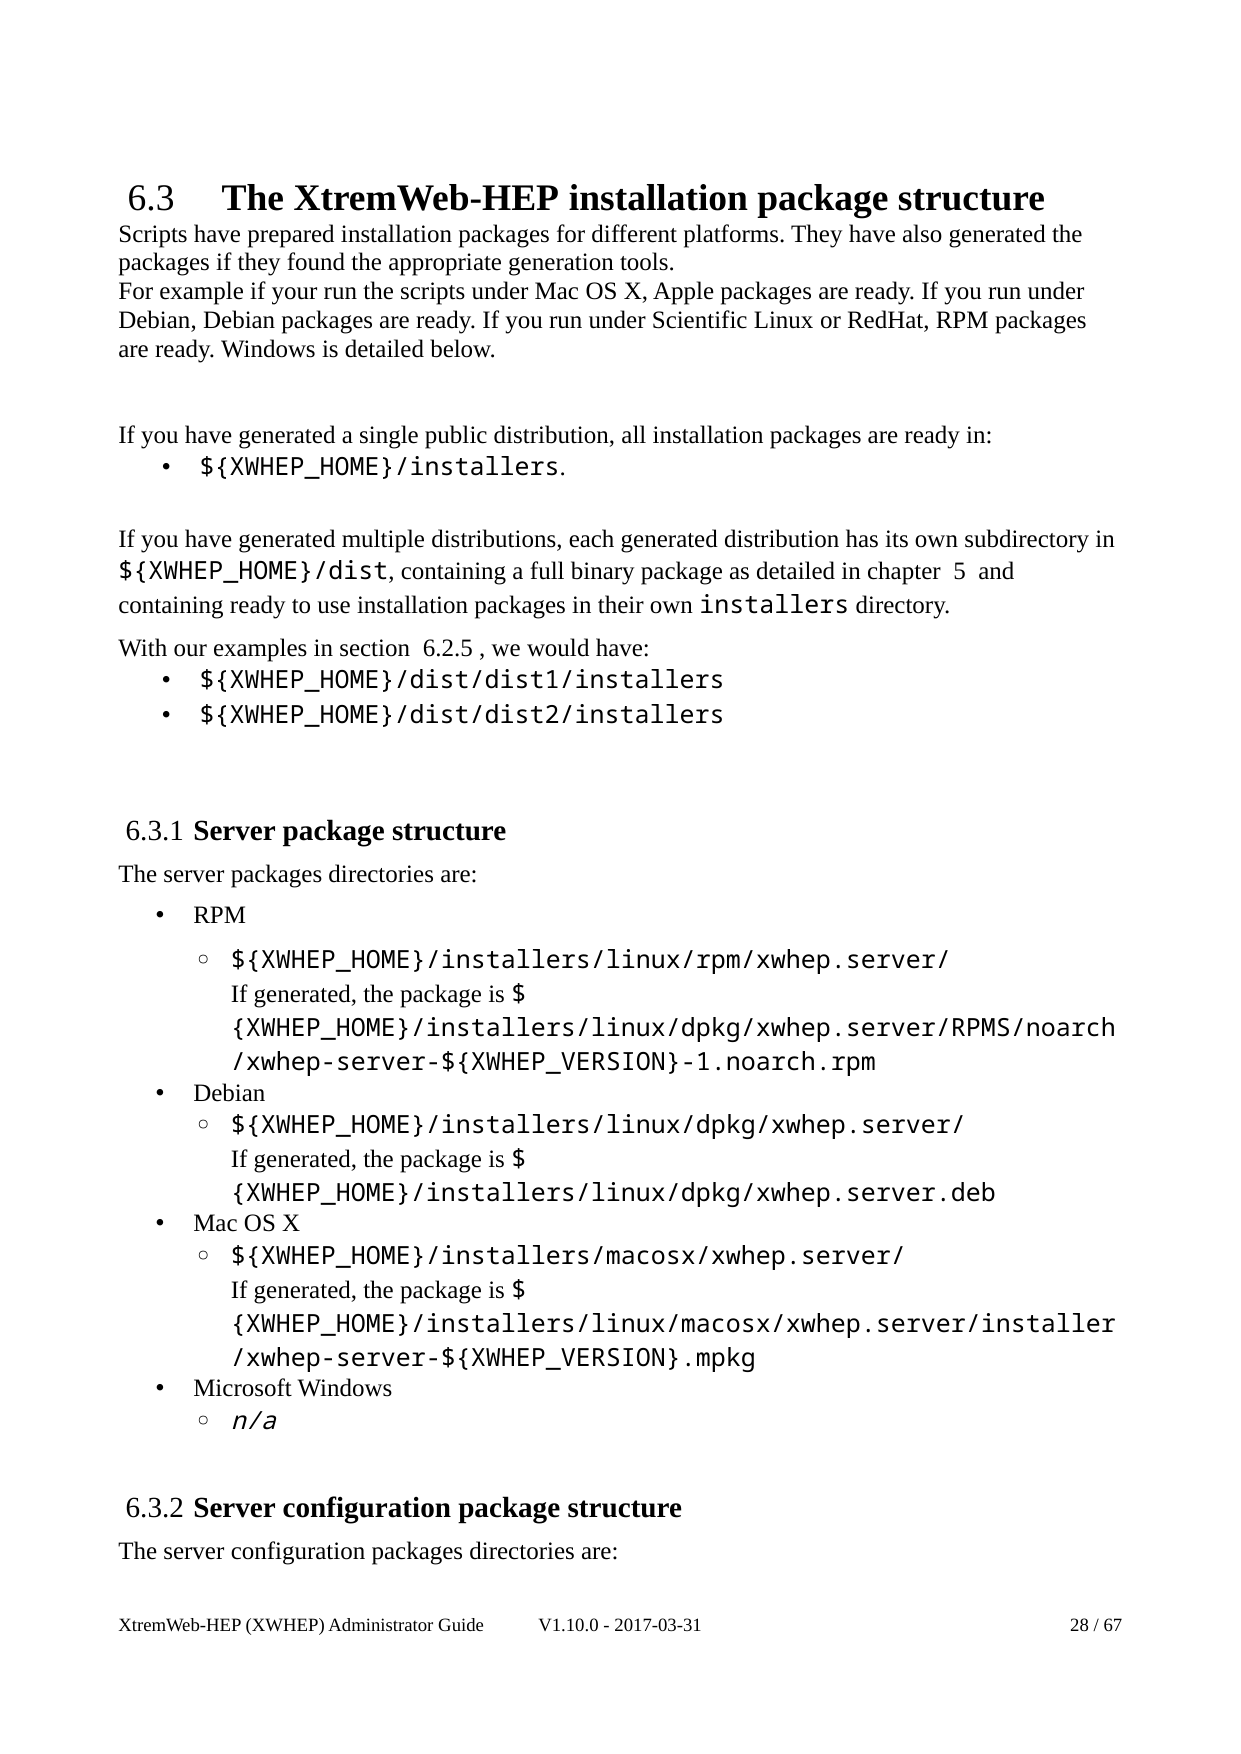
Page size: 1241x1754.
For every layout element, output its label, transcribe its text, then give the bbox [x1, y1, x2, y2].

text If you have generated a single public distribution, all installation packages are ready in: [118, 420, 1122, 449]
list Microsoft Windows [156, 1373, 1122, 1402]
text Scripts have prepared installation packages for different platforms. They have also generated the packages if they found the appropriate generation tools. [118, 219, 1122, 276]
text With our examples in section 6.2.5, we would have: [118, 633, 1122, 662]
list n/a [193, 1402, 1122, 1436]
text If you have generated multiple distributions, each generated distribution has its own subdirectory in ${XWHEP_HOME}/dist, containing a full binary package as detailed in chapter 5 and containing ready to use installation packages in their own installers directory. [118, 524, 1122, 621]
text For example if your run the scripts under Mac OS X, Apple packages are ready. If you run under Debian, Debian packages are ready. If you run under Scientific Linux or RedHat, RPM packages are ready. Windows is detailed below. [118, 276, 1122, 362]
subtitle Server package structure [118, 813, 1122, 846]
text The server packages directories are: [118, 859, 1122, 888]
subtitle Server configuration package structure [118, 1490, 1122, 1524]
list ${XWHEP_HOME}/installers/linux/rpm/xwhep.server/ If generated, the package is ${XWHEP_HOME}/installers/linux/dpkg/xwhep.server/RPMS/noarch/xwhep-server-${XWHEP_VERSION}-1.noarch.rpm [193, 941, 1122, 1078]
subtitle The XtremWeb-HEP installation package structure [118, 176, 1122, 219]
list ${XWHEP_HOME}/dist/dist1/installers [162, 662, 1122, 696]
list Mac OS X [156, 1208, 1122, 1237]
list ${XWHEP_HOME}/installers. [162, 449, 1122, 483]
list ${XWHEP_HOME}/installers/macosx/xwhep.server/ If generated, the package is ${XWHEP_HOME}/installers/linux/macosx/xwhep.server/installer/xwhep-server-${XWHEP_VERSION}.mpkg [193, 1237, 1122, 1373]
list RPM [156, 900, 1122, 929]
list ${XWHEP_HOME}/dist/dist2/installers [162, 696, 1122, 730]
text The server configuration packages directories are: [118, 1536, 1122, 1565]
list Debian [156, 1078, 1122, 1106]
list ${XWHEP_HOME}/installers/linux/dpkg/xwhep.server/ If generated, the package is ${XWHEP_HOME}/installers/linux/dpkg/xwhep.server.deb [193, 1106, 1122, 1208]
